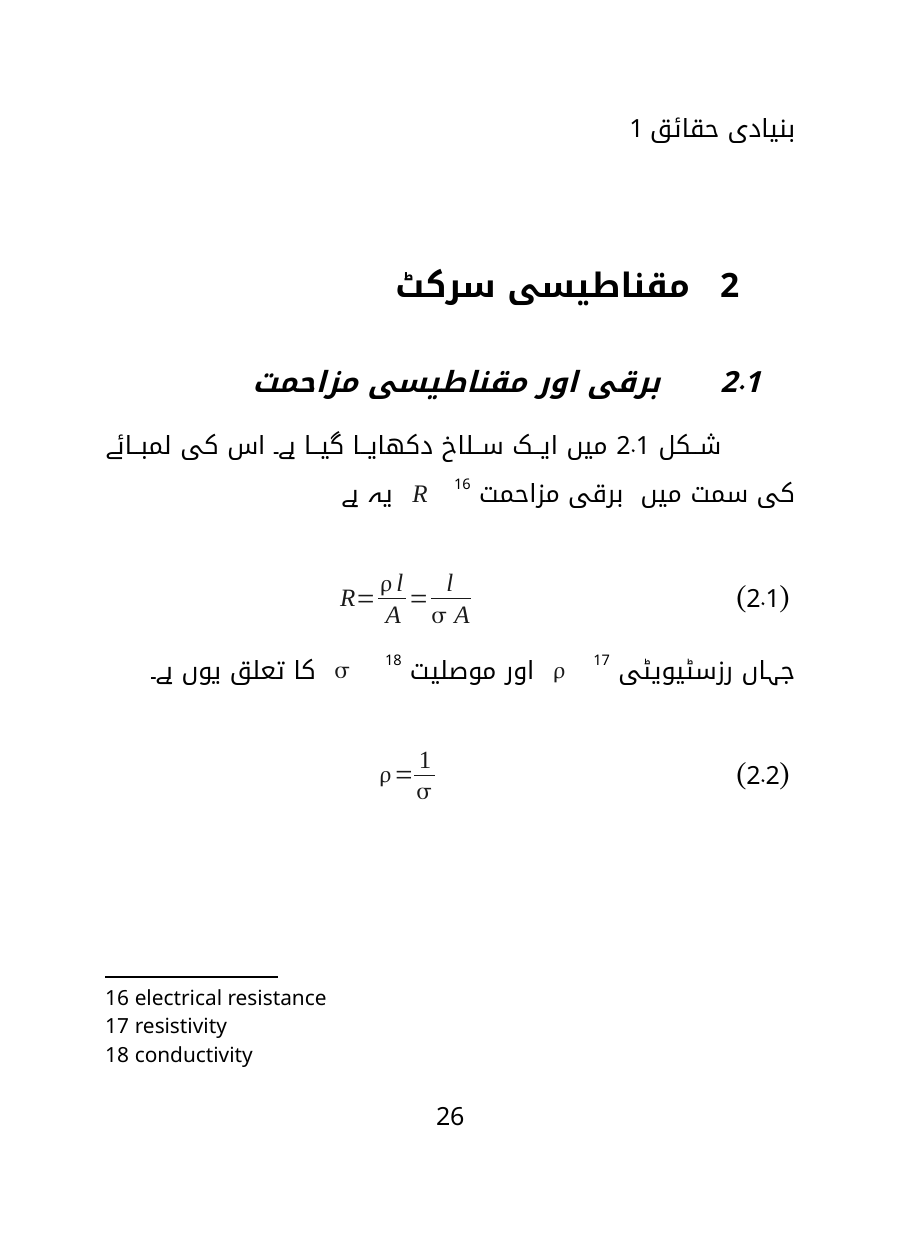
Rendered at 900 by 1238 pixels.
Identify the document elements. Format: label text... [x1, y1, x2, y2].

text جہاں رزسٹیویٹی اور موصلیت کا تعلق یوں ہے۔ [105, 647, 795, 694]
table_header (2.1) [697, 564, 795, 647]
table_header [105, 741, 718, 824]
text electrical resistance [105, 983, 795, 1012]
text resistivity [105, 1012, 795, 1040]
table_header (2.2) [718, 741, 795, 824]
subtitle مقناطیسی سرکٹ [105, 254, 720, 318]
text conductivity [105, 1040, 795, 1068]
table_header [105, 564, 697, 647]
text شکل 2.1 میں ایک سلاخ دکھایا گیا ہے۔ اس کی لمبائے کی سمت میں برقی مزاحمت یہ ہے [105, 423, 795, 518]
subtitle برقی اور مقناطیسی مزاحمت [105, 355, 720, 410]
